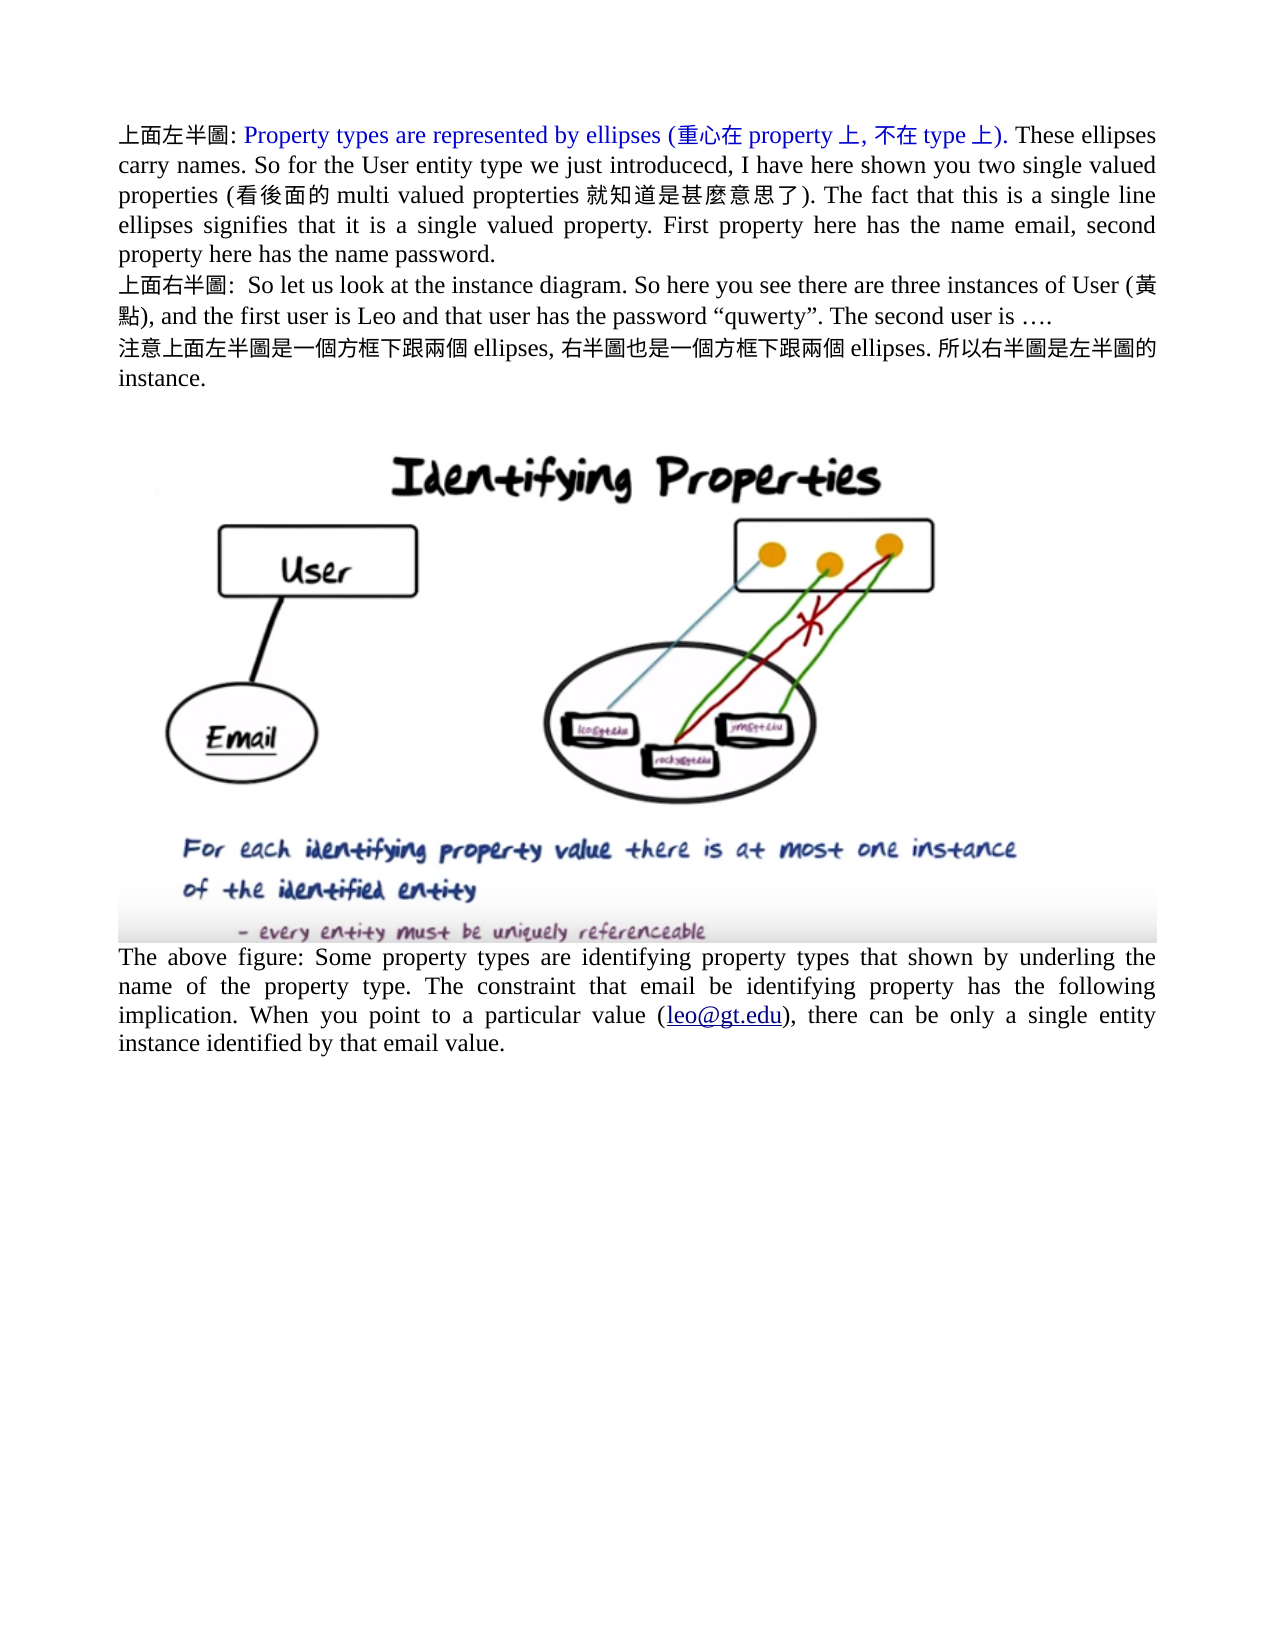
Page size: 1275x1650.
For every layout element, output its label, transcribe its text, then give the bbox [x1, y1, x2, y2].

picture [118, 420, 1157, 943]
text The above figure: Some property types are identifying property types that shown by underling the name of the property type. The constraint that email be identifying property has the following implication. When you point to a particular value (leo@gt.edu), there can be only a single entity instance identified by that email value. [118, 943, 1157, 1057]
text 上面右半圖: So let us look at the instance diagram. So here you see there are three instances of User (黃點), and the first user is Leo and that user has the password “quwerty”. The second user is …. [118, 268, 1157, 331]
text 上面左半圖: Property types are represented by ellipses (重心在property上, 不在type上). These ellipses carry names. So for the User entity type we just introducecd, I have here shown you two single valued properties (看後面的multi valued propterties就知道是甚麼意思了). The fact that this is a single line ellipses signifies that it is a single valued property. First property here has the name email, second property here has the name password. [118, 118, 1157, 268]
text 注意上面左半圖是一個方框下跟兩個 ellipses, 右半圖也是一個方框下跟兩個 ellipses. 所以右半圖是左半圖的instance. [118, 331, 1157, 391]
